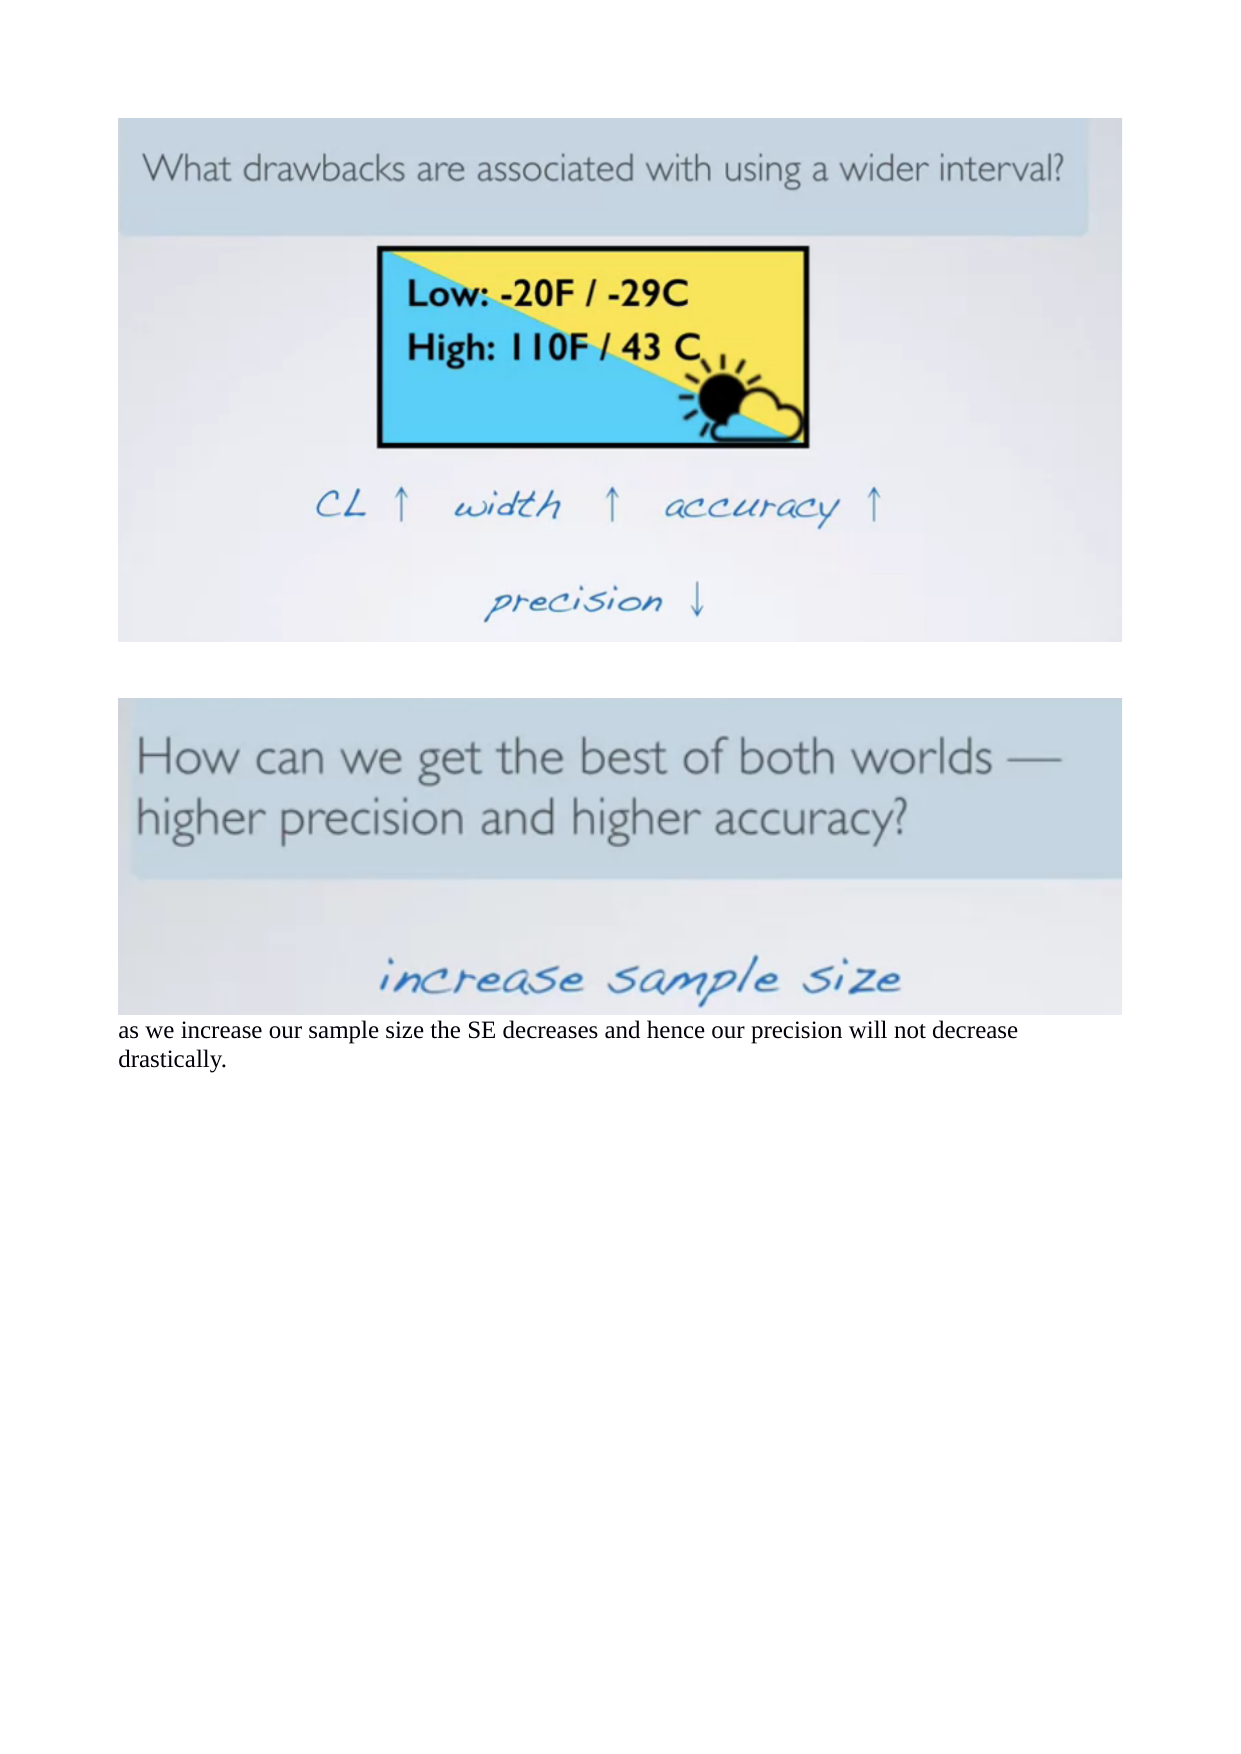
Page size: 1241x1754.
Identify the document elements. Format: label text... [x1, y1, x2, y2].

text as we increase our sample size the SE decreases and hence our precision will not decrease drastically. [118, 1015, 1122, 1072]
picture [118, 118, 1123, 642]
picture [118, 698, 1123, 1015]
